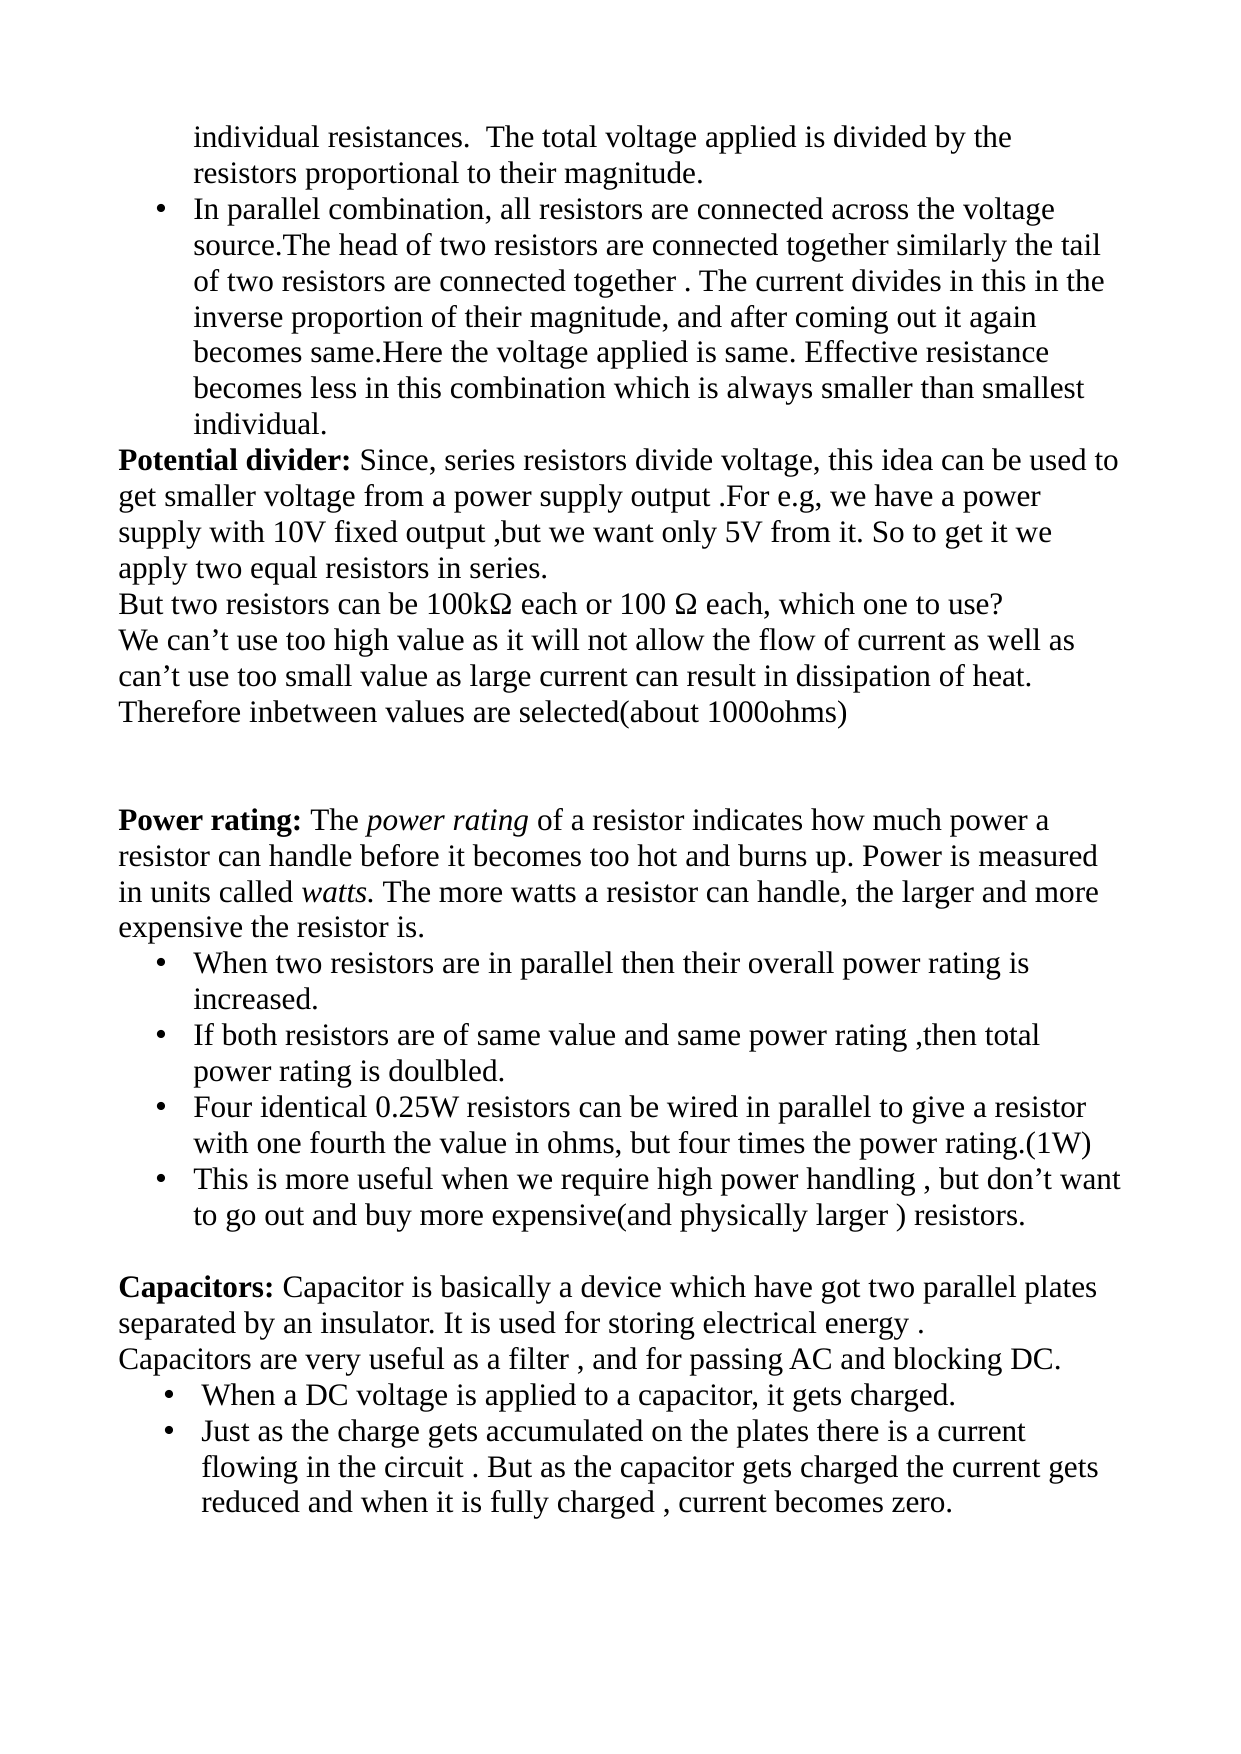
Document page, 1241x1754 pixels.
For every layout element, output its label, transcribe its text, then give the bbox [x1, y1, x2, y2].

text Capacitors: Capacitor is basically a device which have got two parallel plates separated by an insulator. It is used for storing electrical energy . [118, 1268, 1122, 1340]
list When a DC voltage is applied to a capacitor, it gets charged. [163, 1376, 1122, 1412]
text Therefore inbetween values are selected(about 1000ohms) [118, 693, 1122, 729]
list Just as the charge gets accumulated on the plates there is a current flowing in the circuit . But as the capacitor gets charged the current gets reduced and when it is fully charged , current becomes zero. [163, 1412, 1122, 1520]
list This is more useful when we require high power handling , but don’t want to go out and buy more expensive(and physically larger ) resistors. [156, 1160, 1122, 1232]
text We can’t use too high value as it will not allow the flow of current as well as can’t use too small value as large current can result in dissipation of heat. [118, 621, 1122, 693]
list Four identical 0.25W resistors can be wired in parallel to give a resistor with one fourth the value in ohms, but four times the power rating.(1W) [156, 1088, 1122, 1160]
list If both resistors are of same value and same power rating ,then total power rating is doulbled. [156, 1017, 1122, 1088]
text Capacitors are very useful as a filter , and for passing AC and blocking DC. [118, 1340, 1122, 1376]
list When two resistors are in parallel then their overall power rating is increased. [156, 945, 1122, 1017]
text Power rating: The power rating of a resistor indicates how much power a resistor can handle before it becomes too hot and burns up. Power is measured in units called watts. The more watts a resistor can handle, the larger and more expensive the resistor is. [118, 801, 1122, 945]
list In parallel combination, all resistors are connected across the voltage source.The head of two resistors are connected together similarly the tail of two resistors are connected together . The current divides in this in the inverse proportion of their magnitude, and after coming out it again becomes same.Here the voltage applied is same. Effective resistance becomes less in this combination which is always smaller than smallest individual. [156, 190, 1122, 442]
text Potential divider: Since, series resistors divide voltage, this idea can be used to get smaller voltage from a power supply output .For e.g, we have a power supply with 10V fixed output ,but we want only 5V from it. So to get it we apply two equal resistors in series. [118, 442, 1122, 585]
list individual resistances. The total voltage applied is divided by the resistors proportional to their magnitude. [156, 118, 1122, 190]
text But two resistors can be 100kΩ each or 100 Ω each, which one to use? [118, 585, 1122, 621]
